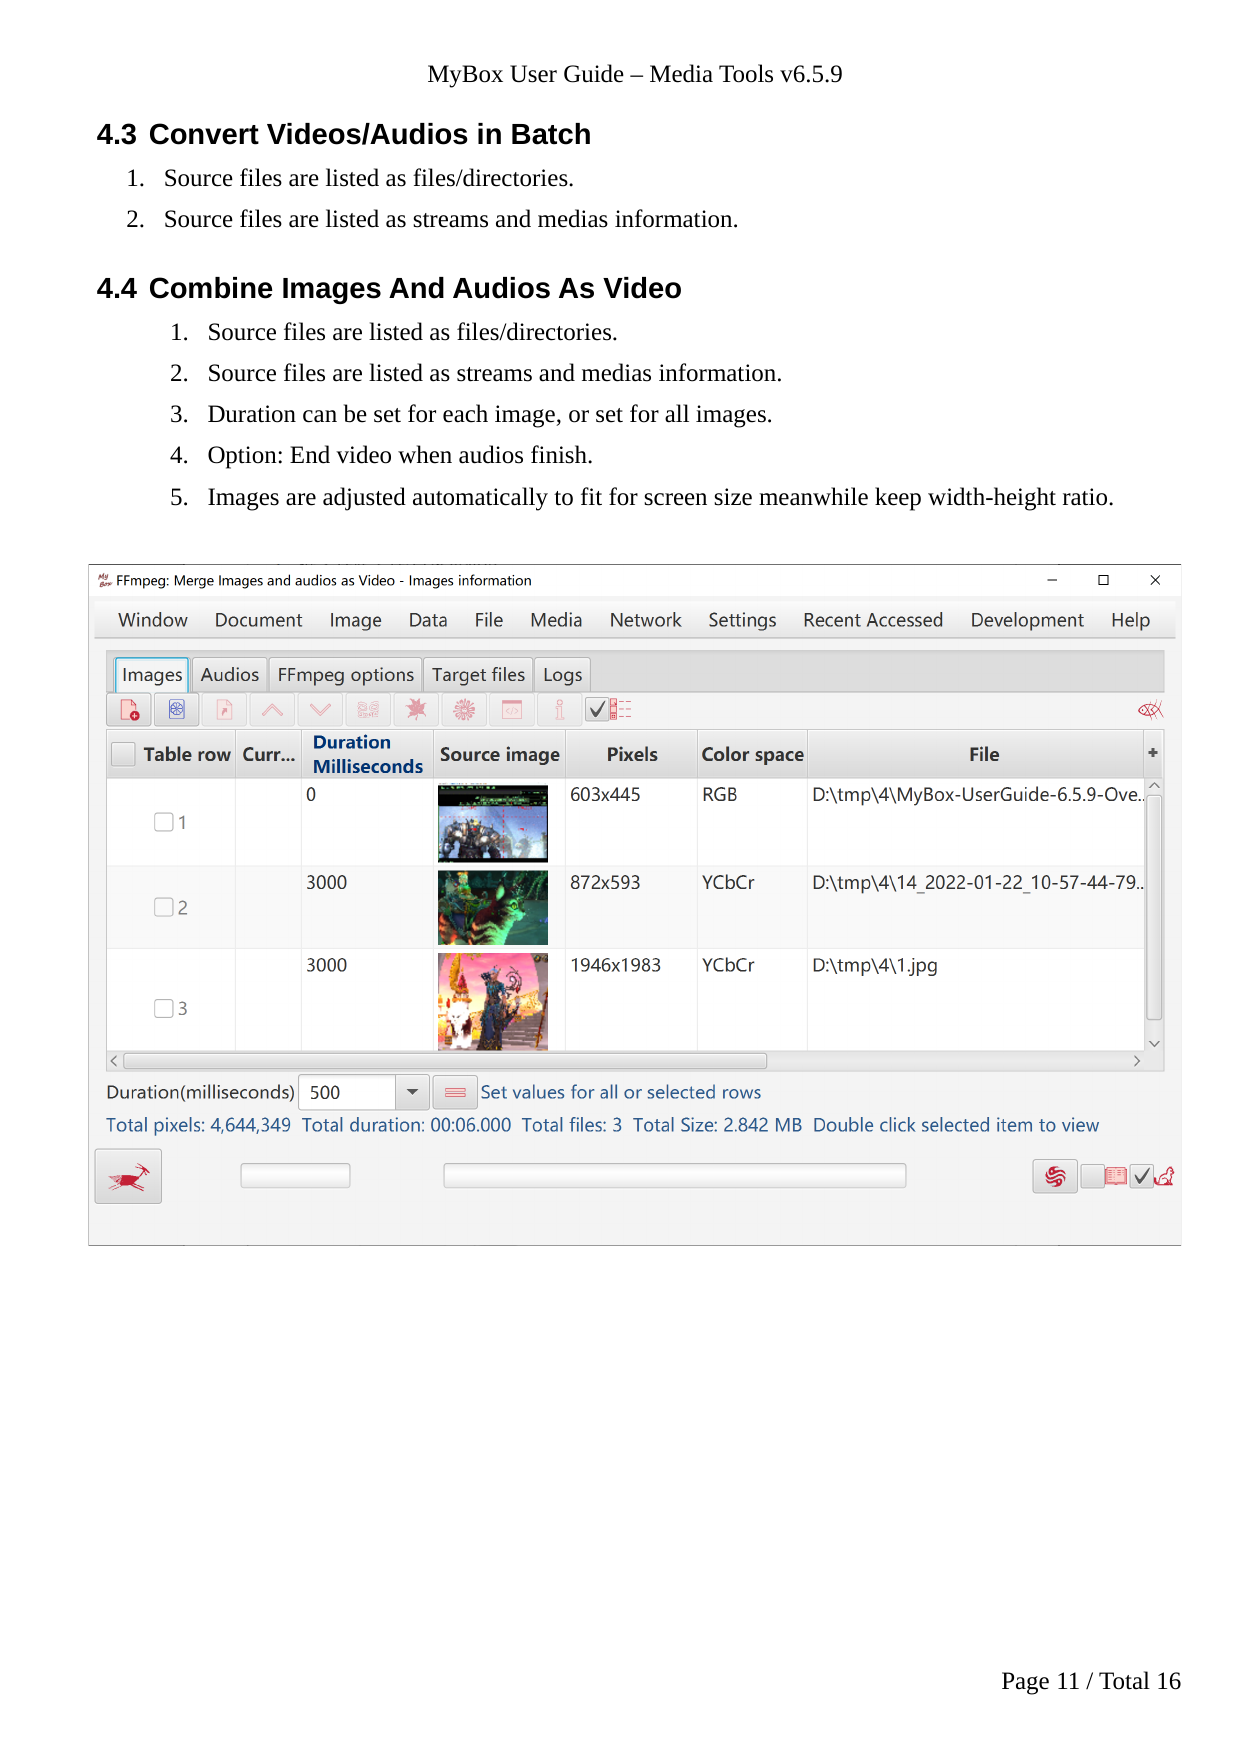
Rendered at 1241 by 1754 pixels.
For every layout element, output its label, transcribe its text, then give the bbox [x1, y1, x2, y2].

subtitle Convert Videos/Audios in Batch [88, 117, 1181, 151]
list Duration can be set for each image, or set for all images. [170, 399, 1181, 428]
list Source files are listed as files/directories. [126, 163, 1181, 192]
list Option: End video when audios finish. [170, 441, 1181, 469]
list Source files are listed as files/directories. [170, 317, 1181, 346]
list Source files are listed as streams and medias information. [170, 358, 1181, 387]
list Images are adjusted automatically to fit for screen size meanwhile keep width-height ratio. [170, 482, 1181, 511]
subtitle Combine Images And Audios As Video [88, 271, 1181, 304]
picture [88, 564, 1182, 1246]
list Source files are listed as streams and medias information. [126, 204, 1181, 233]
